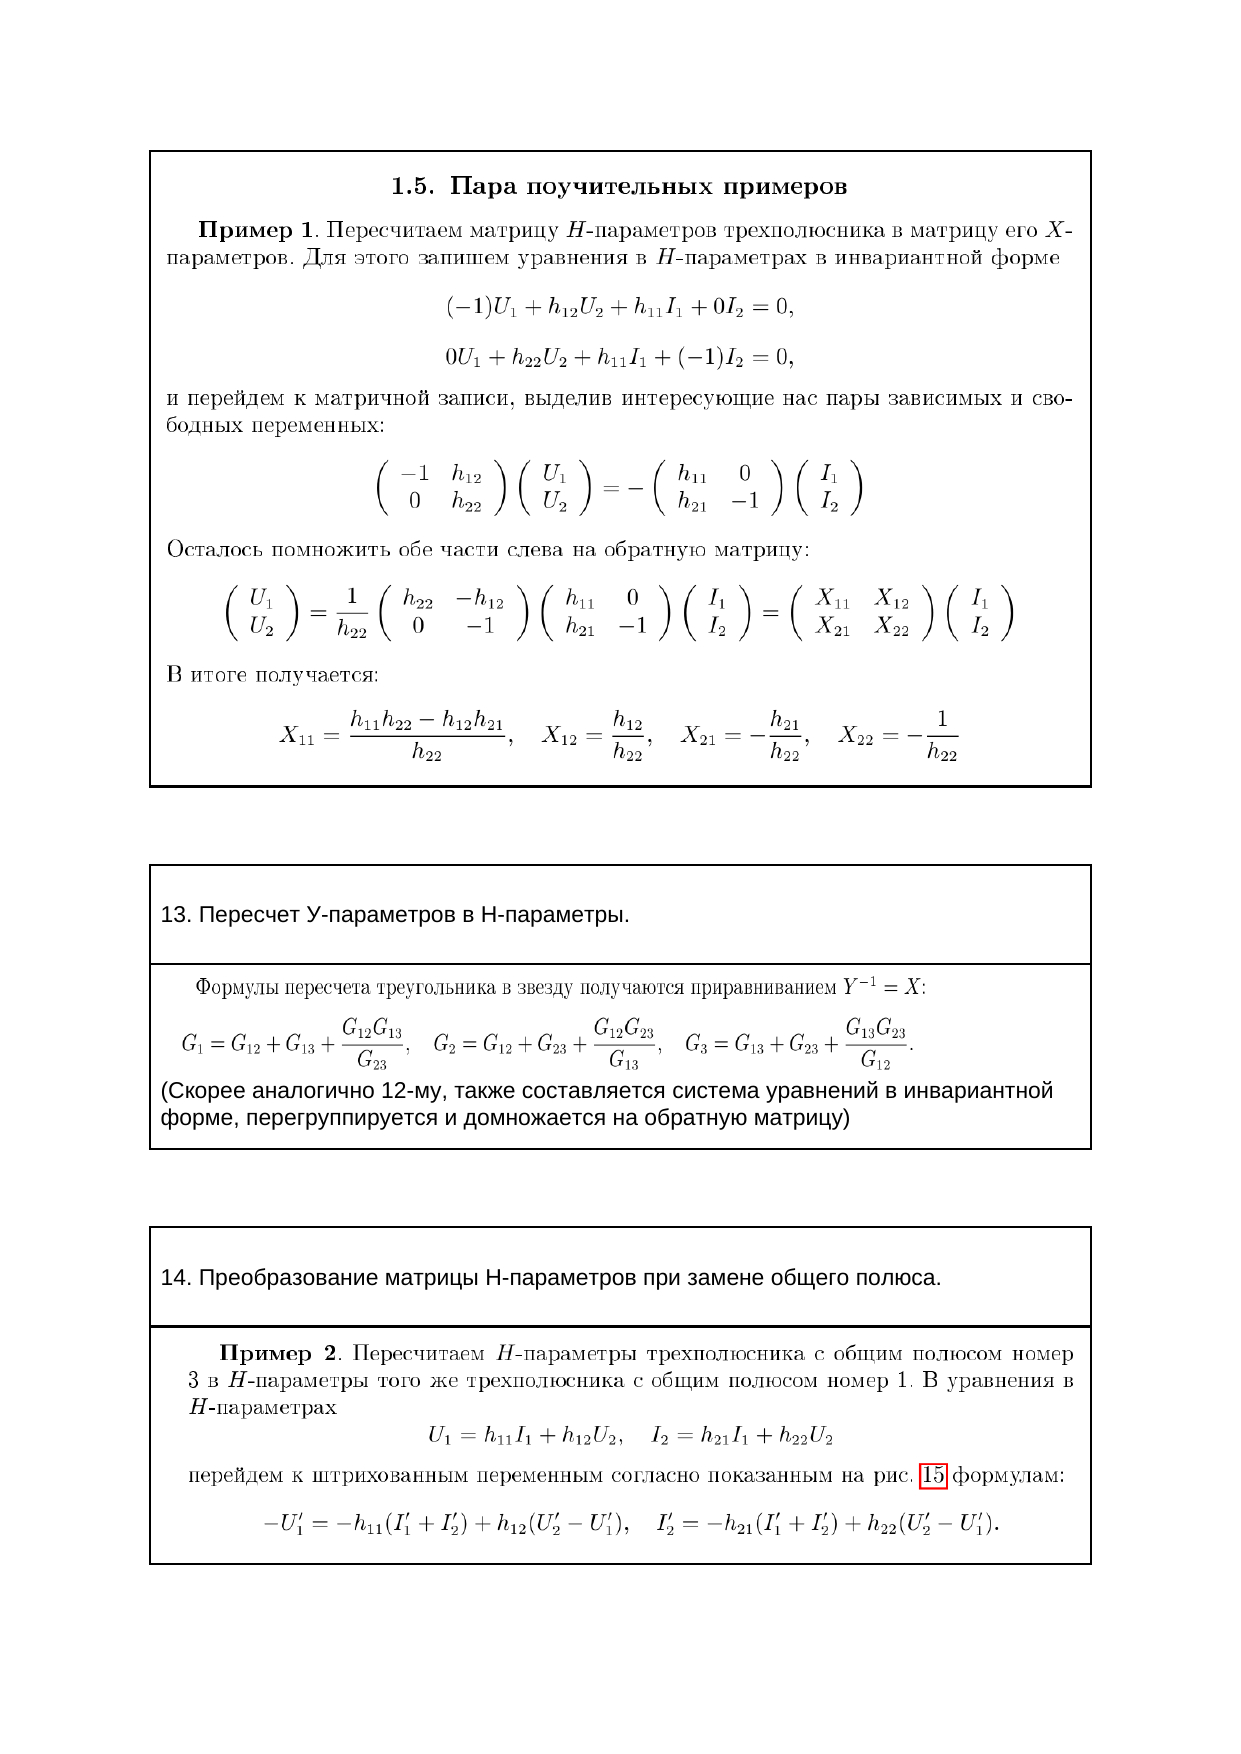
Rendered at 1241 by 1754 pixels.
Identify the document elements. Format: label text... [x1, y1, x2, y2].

picture [160, 1337, 1078, 1553]
picture [160, 975, 935, 1078]
table_cell (Скорее аналогично 12-му, также составляется система уравнений в инвариантной форме, перегруппируется и домножается на обратную матрицу) [151, 965, 1090, 1148]
table_header 13. Пересчет У-параметров в H-параметры. [151, 866, 1090, 963]
table_cell [151, 152, 1090, 785]
table_cell [151, 1328, 1090, 1563]
table_header 14. Преобразование матрицы H-параметров при замене общего полюса. [151, 1228, 1090, 1325]
picture [160, 162, 1078, 775]
